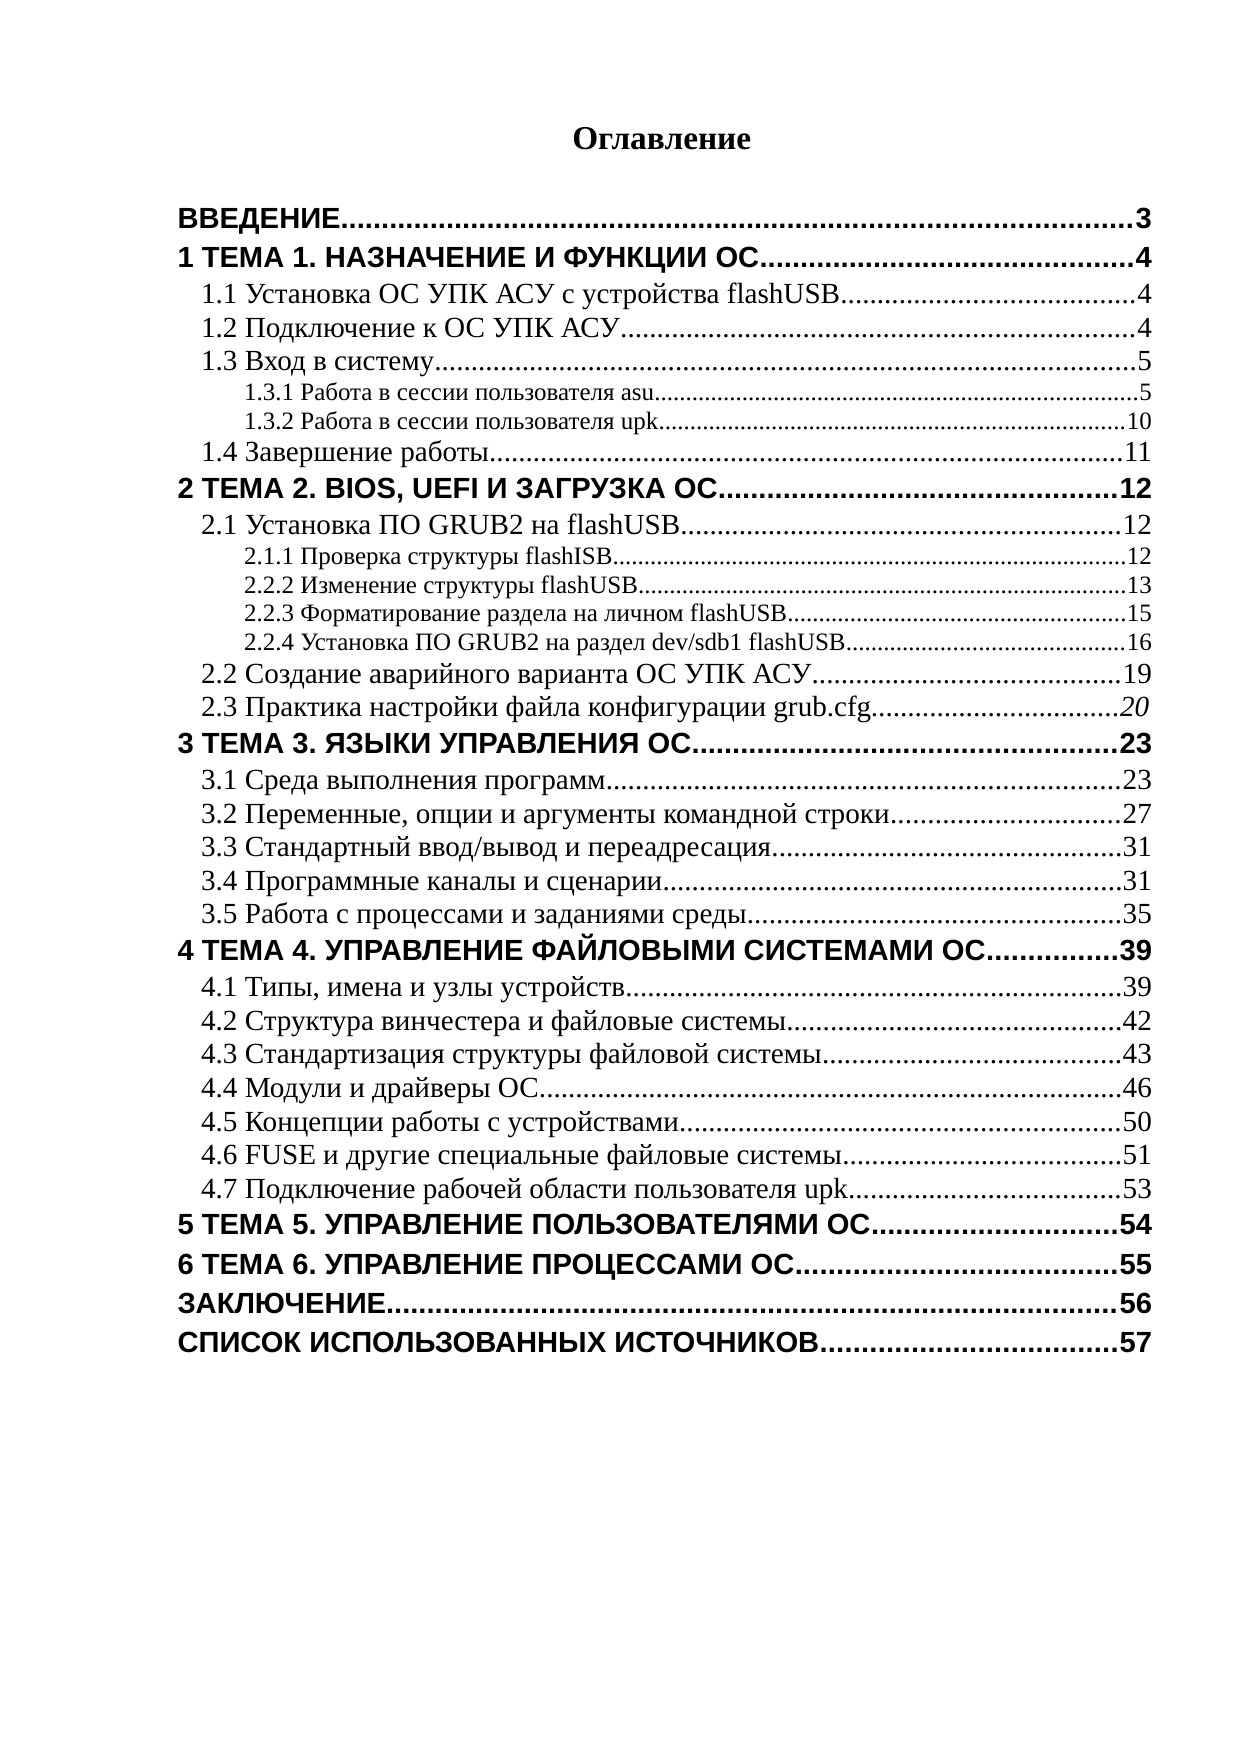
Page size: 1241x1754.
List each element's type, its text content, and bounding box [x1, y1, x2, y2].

text 2.2.3 Форматирование раздела на личном flashUSB 15 [244, 598, 1152, 627]
text 4.2 Структура винчестера и файловые системы 42 [201, 1003, 1152, 1037]
text 3.1 Среда выполнения программ 23 [201, 762, 1152, 796]
text 4.5 Концепции работы с устройствами 50 [201, 1104, 1152, 1137]
text 2.2 Создание аварийного варианта ОС УПК АСУ 19 [201, 656, 1152, 689]
text 3.2 Переменные, опции и аргументы командной строки 27 [201, 796, 1152, 829]
text 4.6 FUSE и другие специальные файловые системы 51 [201, 1137, 1152, 1171]
text 4.4 Модули и драйверы ОС 46 [201, 1070, 1152, 1104]
text 5 ТЕМА 5. УПРАВЛЕНИЕ ПОЛЬЗОВАТЕЛЯМИ ОС 54 [177, 1207, 1152, 1241]
text ЗАКЛЮЧЕНИЕ 56 [177, 1286, 1152, 1319]
text 1.3.1 Работа в сессии пользователя asu 5 [244, 377, 1152, 406]
text 2 ТЕМА 2. BIOS, UEFI И ЗАГРУЗКА ОС 12 [177, 471, 1152, 504]
text 3 ТЕМА 3. ЯЗЫКИ УПРАВЛЕНИЯ ОС 23 [177, 726, 1152, 759]
text ВВЕДЕНИЕ 3 [177, 201, 1152, 234]
text 1.1 Установка ОС УПК АСУ с устройства flashUSB 4 [201, 276, 1152, 310]
text 3.3 Стандартный ввод/вывод и переадресация 31 [201, 829, 1152, 863]
text 1.3.2 Работа в сессии пользователя upk 10 [244, 406, 1152, 434]
text 6 ТЕМА 6. УПРАВЛЕНИЕ ПРОЦЕССАМИ ОС 55 [177, 1247, 1152, 1280]
text 1.3 Вход в систему 5 [201, 343, 1152, 377]
text 4 ТЕМА 4. УПРАВЛЕНИЕ ФАЙЛОВЫМИ СИСТЕМАМИ ОС 39 [177, 933, 1152, 967]
text 3.4 Программные каналы и сценарии 31 [201, 863, 1152, 897]
subtitle Оглавление [177, 118, 1146, 156]
text 2.2.2 Изменение структуры flashUSB 13 [244, 570, 1152, 598]
text 3.5 Работа с процессами и заданиями среды 35 [201, 897, 1152, 930]
text 4.7 Подключение рабочей области пользователя upk 53 [201, 1171, 1152, 1204]
text 1.2 Подключение к ОС УПК АСУ 4 [201, 310, 1152, 343]
text 2.3 Практика настройки файла конфигурации grub.cfg 20 [201, 689, 1152, 723]
text СПИСОК ИСПОЛЬЗОВАННЫХ ИСТОЧНИКОВ 57 [177, 1325, 1152, 1359]
text 2.1.1 Проверка структуры flashISB 12 [244, 541, 1152, 570]
text 4.3 Стандартизация структуры файловой системы 43 [201, 1037, 1152, 1070]
text 2.2.4 Установка ПО GRUB2 на раздел dev/sdb1 flashUSB 16 [244, 627, 1152, 656]
text 1.4 Завершение работы 11 [201, 434, 1152, 468]
text 1 ТЕМА 1. НАЗНАЧЕНИЕ И ФУНКЦИИ ОС 4 [177, 240, 1152, 273]
text 4.1 Типы, имена и узлы устройств 39 [201, 969, 1152, 1003]
text 2.1 Установка ПО GRUB2 на flashUSB 12 [201, 507, 1152, 541]
